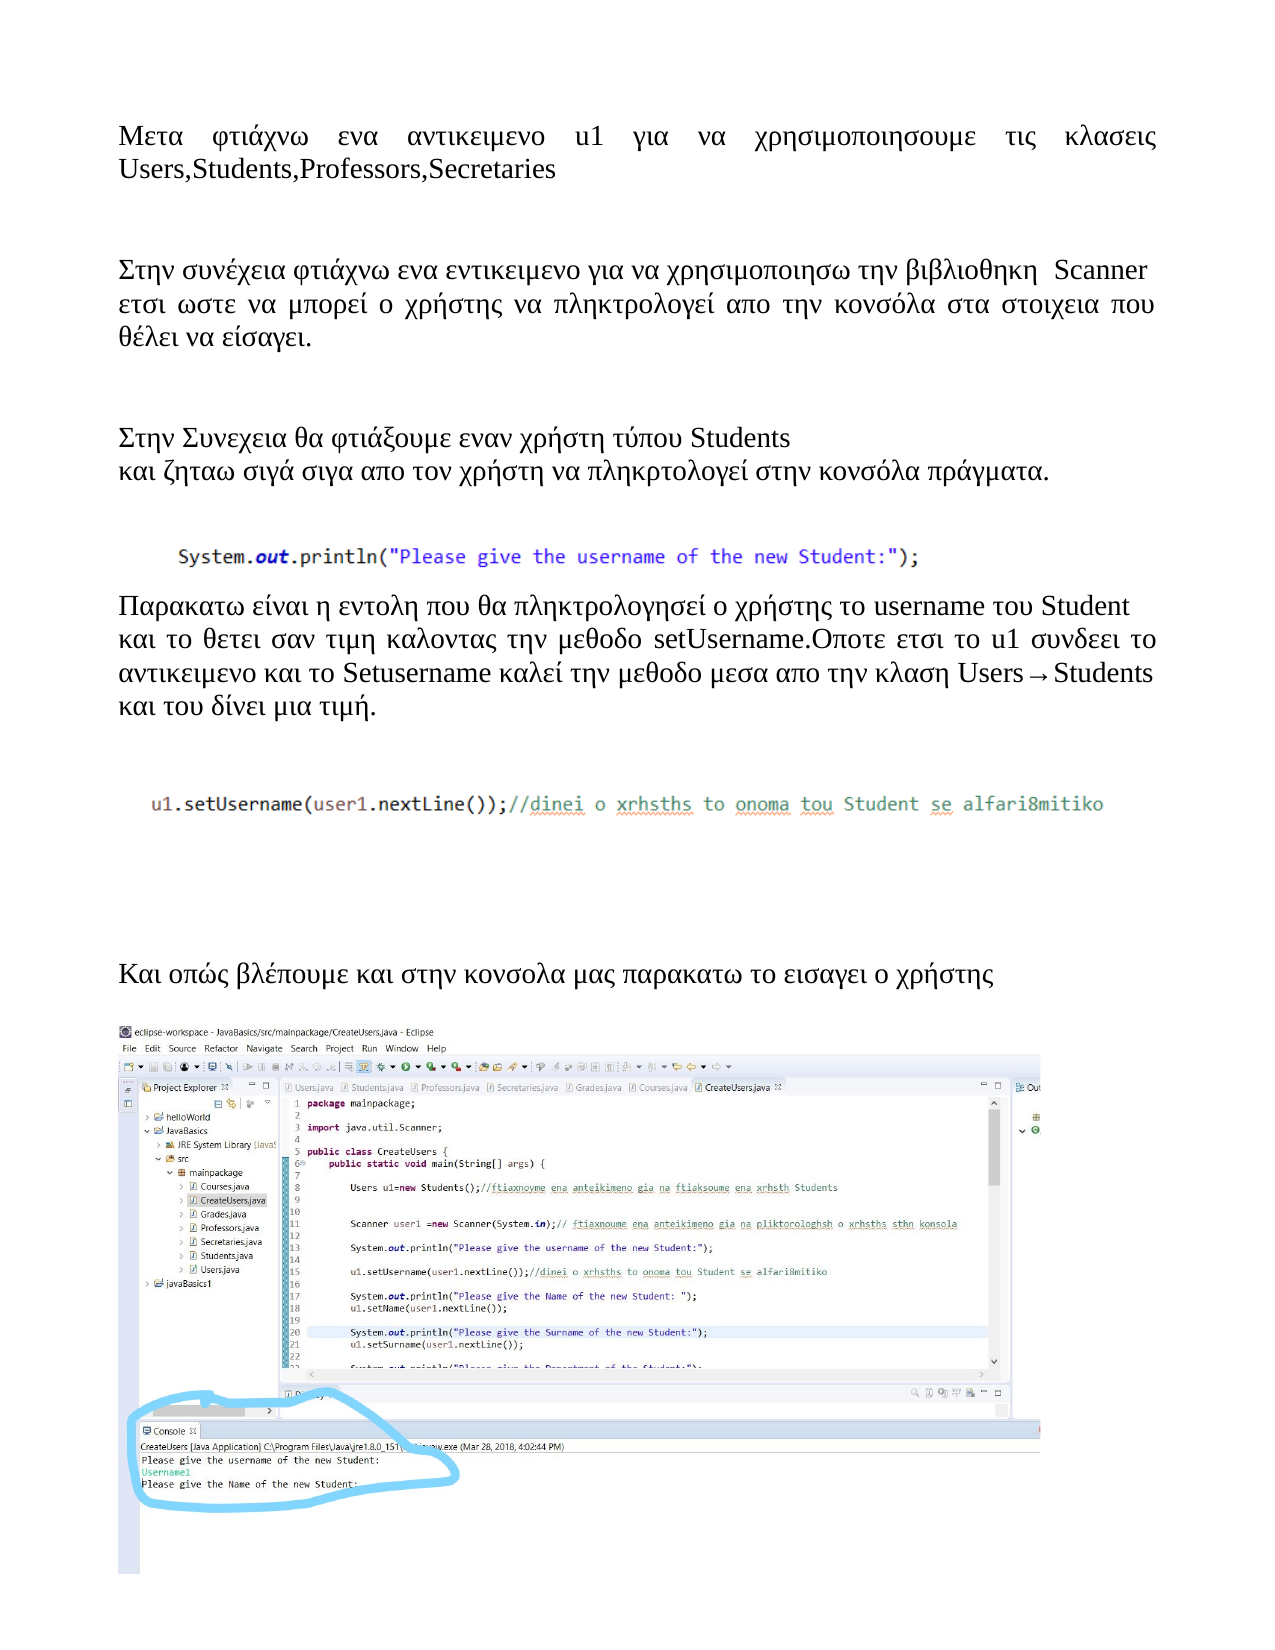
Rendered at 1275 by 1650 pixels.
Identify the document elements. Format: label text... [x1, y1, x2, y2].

text και του δίνει μια τιμή. [118, 688, 1157, 722]
text Μετα φτιάχνω ενα αντικειμενο u1 για να χρησιμοποιησουμε τις κλασεις Users,Students,Professors,Secretaries [118, 118, 1157, 185]
text ετσι ωστε να μπορεί ο χρήστης να πληκτρολογεί απο την κονσόλα στα στοιχεια που θέλει να είσαγει. [118, 286, 1157, 353]
text Παρακατω είναι η εντολη που θα πληκτρολογησεί ο χρήστης το username του Student [118, 588, 1157, 621]
text Στην συνέχεια φτιάχνω ενα εντικειμενο για να χρησιμοποιησω την βιβλιοθηκη Scanner [118, 252, 1157, 286]
picture [118, 1023, 1041, 1574]
text και ζηταω σιγά σιγα απο τον χρήστη να πληκρτολογεί στην κονσόλα πράγματα. [118, 453, 1157, 487]
text και το θετει σαν τιμη καλοντας την μεθοδο setUsername.Οποτε ετσι το u1 συνδεει το αντικειμενο και το Setusername καλεί την μεθοδο μεσα απο την κλαση Users→Students [118, 621, 1157, 688]
picture [129, 527, 1169, 586]
text Στην Συνεχεια θα φτιάξουμε εναν χρήστη τύπου Students [118, 420, 1157, 453]
text Και οπώς βλέπουμε και στην κονσολα μας παρακατω το εισαγει ο χρήστης [118, 957, 1157, 990]
picture [114, 780, 1154, 835]
